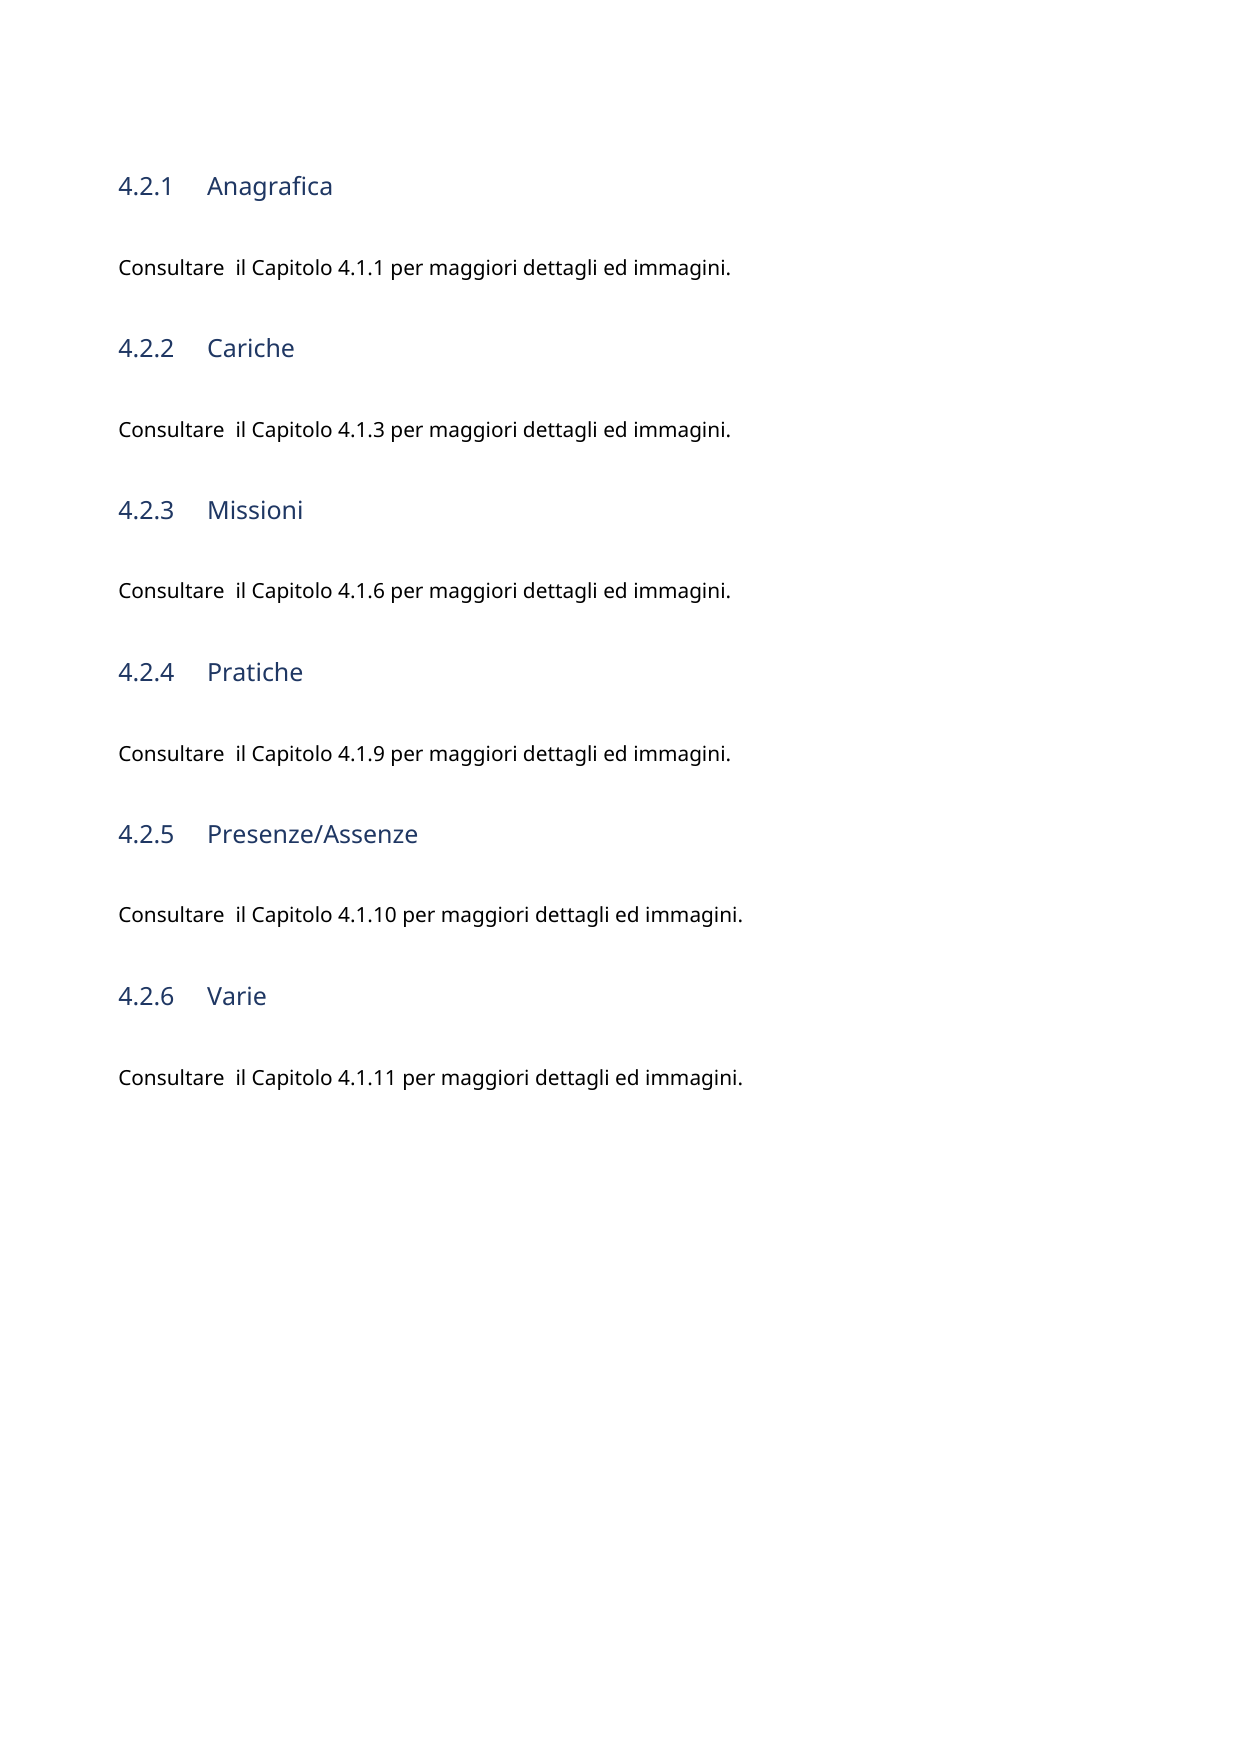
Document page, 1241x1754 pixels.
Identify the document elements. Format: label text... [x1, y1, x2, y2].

text Consultare il Capitolo 4.1.9 per maggiori dettagli ed immagini. [118, 739, 1122, 767]
list Cariche [118, 330, 1122, 364]
text Consultare il Capitolo 4.1.1 per maggiori dettagli ed immagini. [118, 253, 1122, 281]
list Varie [118, 978, 1122, 1012]
text Consultare il Capitolo 4.1.10 per maggiori dettagli ed immagini. [118, 901, 1122, 929]
list Anagrafica [118, 168, 1122, 202]
list Missioni [118, 492, 1122, 526]
list Pratiche [118, 654, 1122, 688]
list Presenze/Assenze [118, 816, 1122, 850]
text Consultare il Capitolo 4.1.3 per maggiori dettagli ed immagini. [118, 415, 1122, 443]
text Consultare il Capitolo 4.1.6 per maggiori dettagli ed immagini. [118, 577, 1122, 605]
text Consultare il Capitolo 4.1.11 per maggiori dettagli ed immagini. [118, 1063, 1122, 1091]
